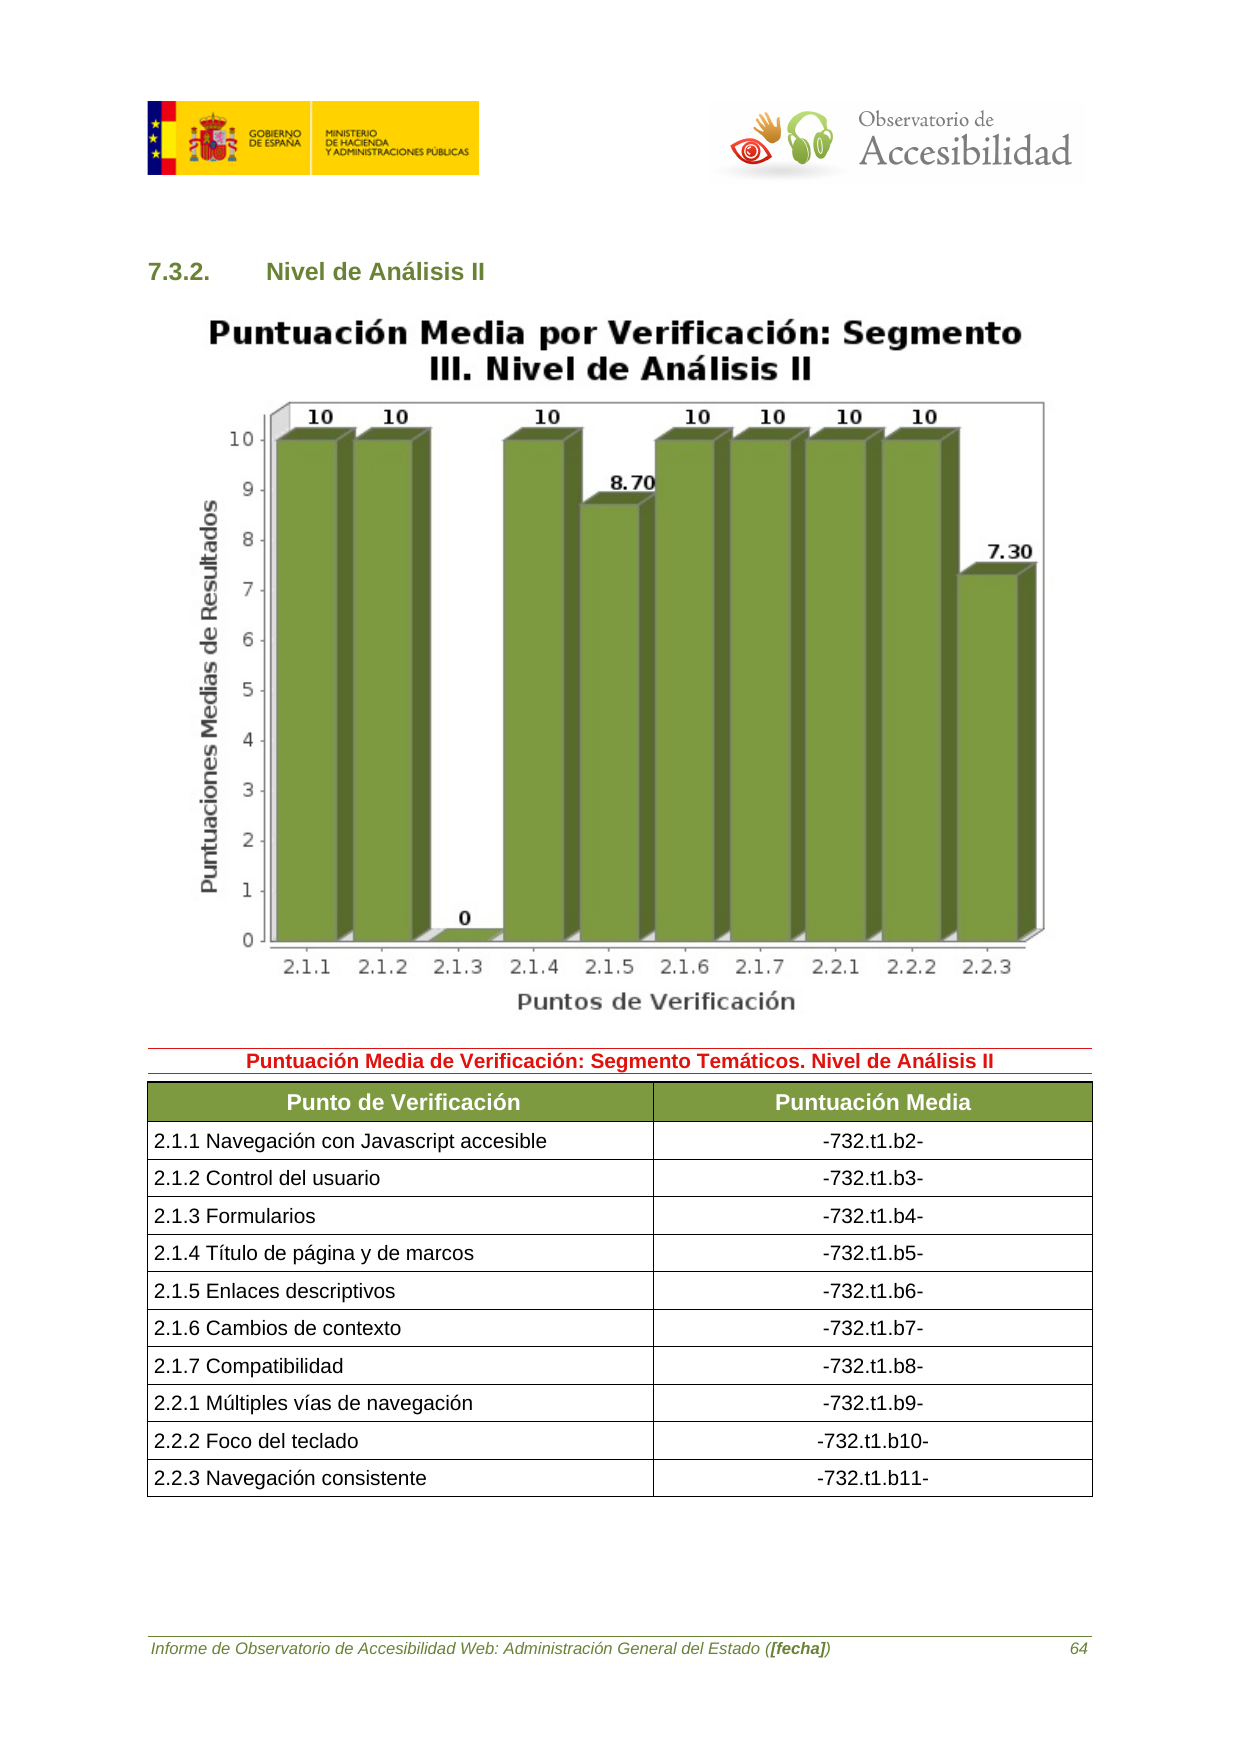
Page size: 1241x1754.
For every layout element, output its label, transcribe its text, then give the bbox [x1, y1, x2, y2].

table_cell -732.t1.b10- [654, 1422, 1092, 1459]
table_cell -732.t1.b6- [654, 1272, 1092, 1309]
picture [147, 101, 479, 175]
table_cell -732.t1.b4- [654, 1197, 1092, 1234]
text Puntuación Media de Verificación: Segmento Temáticos. Nivel de Análisis II [148, 1049, 1092, 1073]
subtitle Nivel de Análisis II [148, 257, 1092, 286]
table_cell -732.t1.b8- [654, 1347, 1092, 1384]
table_header Punto de Verificación [148, 1083, 653, 1121]
table_cell 2.1.6 Cambios de contexto [148, 1310, 653, 1346]
table_cell 2.1.5 Enlaces descriptivos [148, 1272, 653, 1309]
table_cell 2.2.1 Múltiples vías de navegación [148, 1385, 653, 1421]
table_cell 2.1.1 Navegación con Javascript accesible [148, 1122, 653, 1159]
table_cell -732.t1.b9- [654, 1385, 1092, 1421]
table_cell -732.t1.b5- [654, 1235, 1092, 1271]
table_cell -732.t1.b11- [654, 1460, 1092, 1496]
table_header Puntuación Media [654, 1083, 1092, 1121]
table_cell 2.1.2 Control del usuario [148, 1160, 653, 1196]
table_cell 2.1.3 Formularios [148, 1197, 653, 1234]
picture [710, 102, 1086, 185]
table_cell 2.2.2 Foco del teclado [148, 1422, 653, 1459]
table_cell 2.1.7 Compatibilidad [148, 1347, 653, 1384]
table_cell 2.1.4 Título de página y de marcos [148, 1235, 653, 1271]
table_cell 2.2.3 Navegación consistente [148, 1460, 653, 1496]
table_cell -732.t1.b7- [654, 1310, 1092, 1346]
picture [178, 313, 1062, 1024]
table_cell -732.t1.b2- [654, 1122, 1092, 1159]
table_cell -732.t1.b3- [654, 1160, 1092, 1196]
